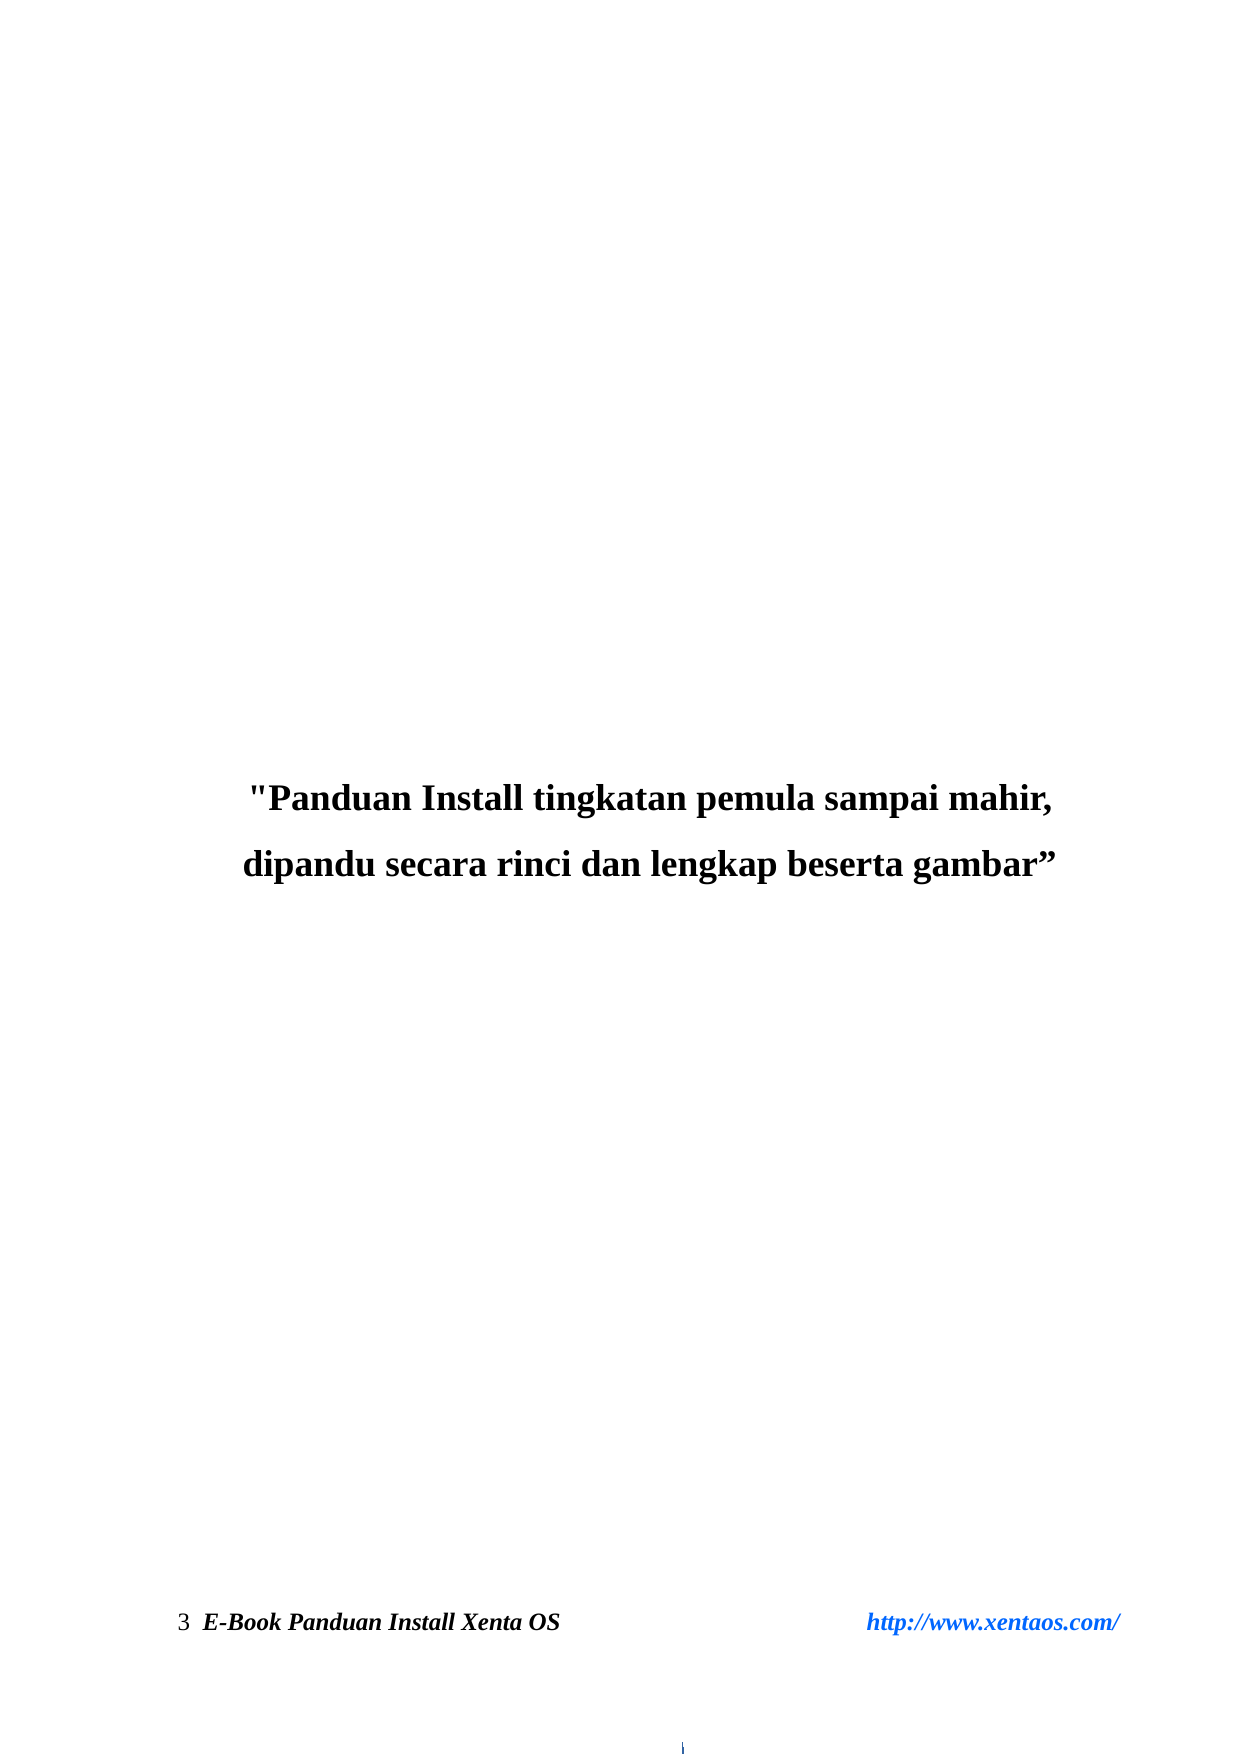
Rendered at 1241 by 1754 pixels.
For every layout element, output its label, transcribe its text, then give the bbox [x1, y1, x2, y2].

text "Panduan Install tingkatan pemula sampai mahir, [177, 776, 1122, 819]
text dipandu secara rinci dan lengkap beserta gambar” [177, 842, 1122, 885]
